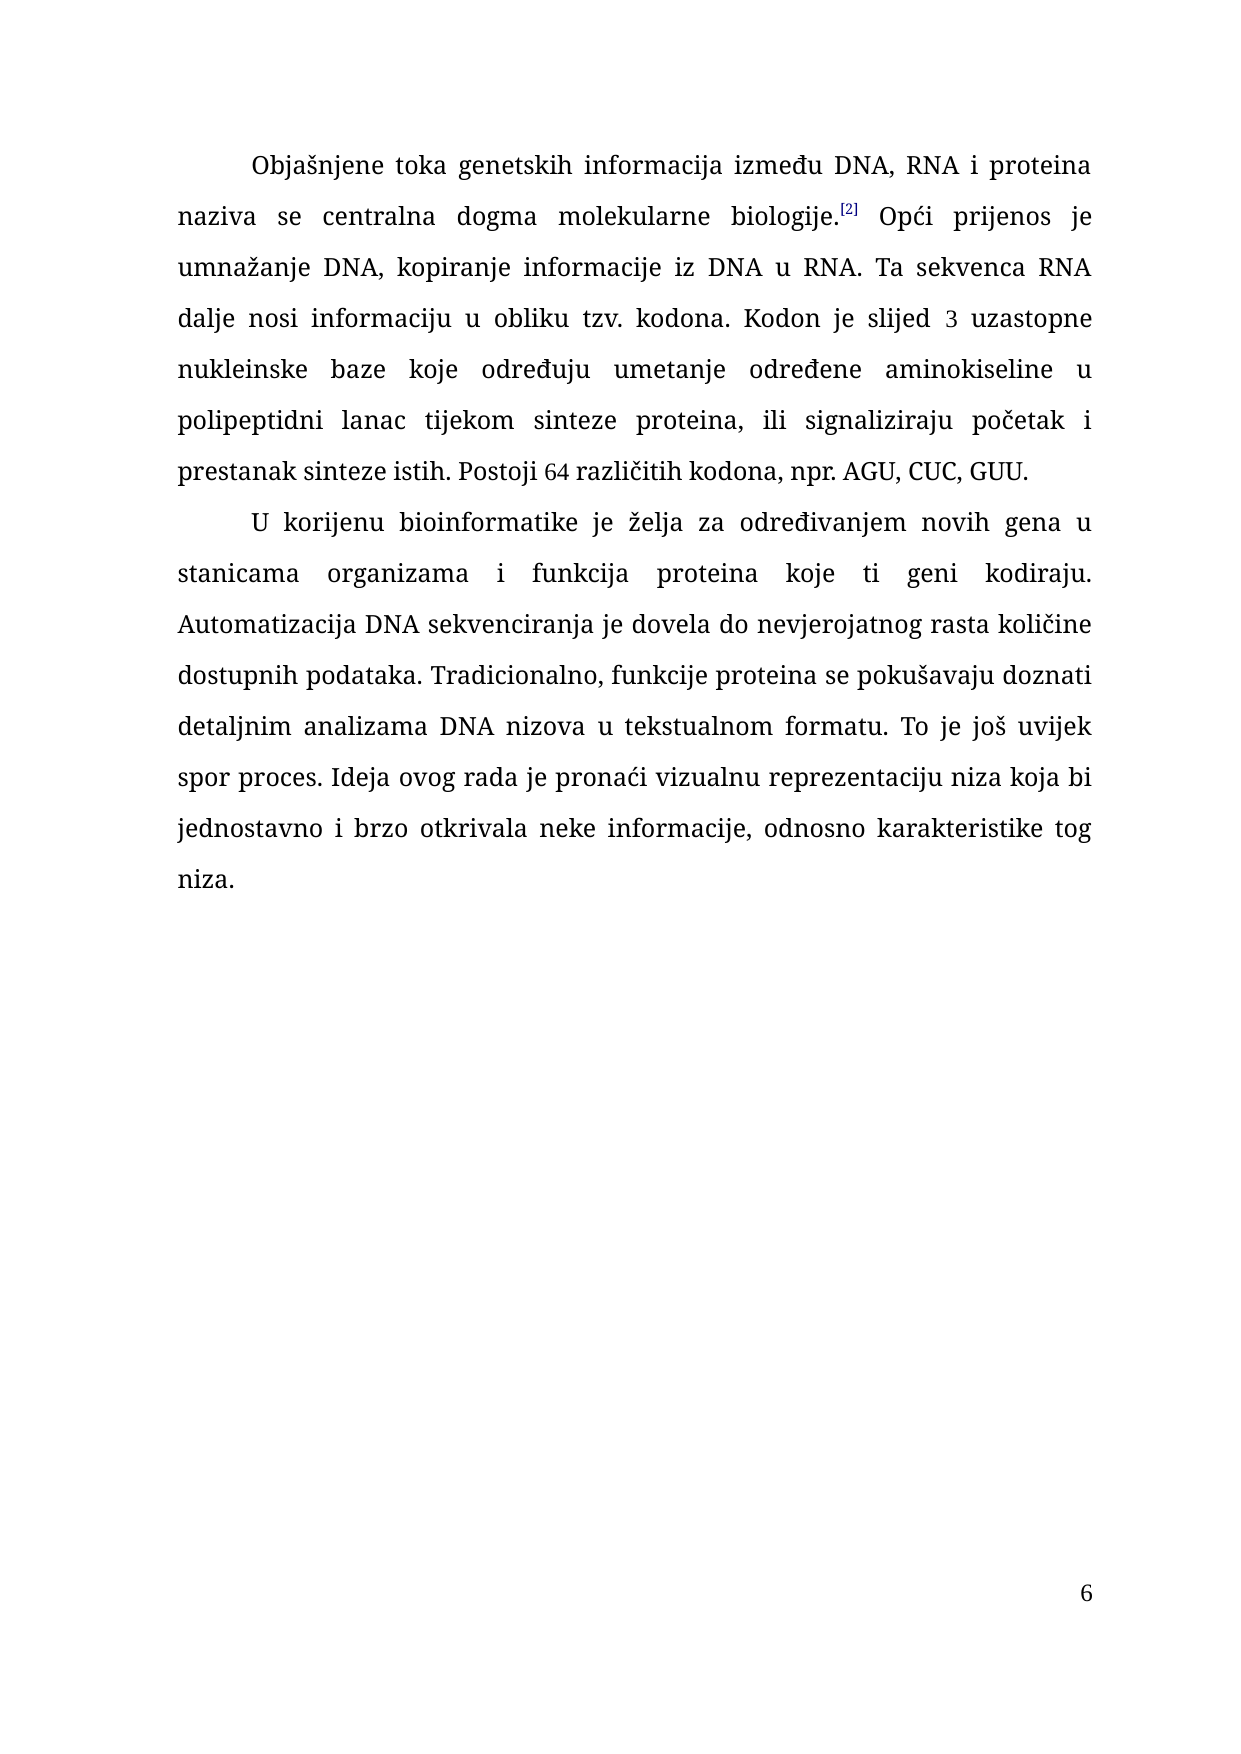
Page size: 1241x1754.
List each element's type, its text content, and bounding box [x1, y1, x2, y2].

text Objašnjene toka genetskih informacija između DNA, RNA i proteina naziva se centralna dogma molekularne biologije.[2] Opći prijenos je umnažanje DNA, kopiranje informacije iz DNA u RNA. Ta sekvenca RNA dalje nosi informaciju u obliku tzv. kodona. Kodon je slijed 3 uzastopne nukleinske baze koje određuju umetanje određene aminokiseline u polipeptidni lanac tijekom sinteze proteina, ili signaliziraju početak i prestanak sinteze istih. Postoji 64 različitih kodona, npr. AGU, CUC, GUU. [177, 148, 1093, 488]
text U korijenu bioinformatike je želja za određivanjem novih gena u stanicama organizama i funkcija proteina koje ti geni kodiraju. Automatizacija DNA sekvenciranja je dovela do nevjerojatnog rasta količine dostupnih podataka. Tradicionalno, funkcije proteina se pokušavaju doznati detaljnim analizama DNA nizova u tekstualnom formatu. To je još uvijek spor proces. Ideja ovog rada je pronaći vizualnu reprezentaciju niza koja bi jednostavno i brzo otkrivala neke informacije, odnosno karakteristike tog niza. [177, 505, 1093, 896]
